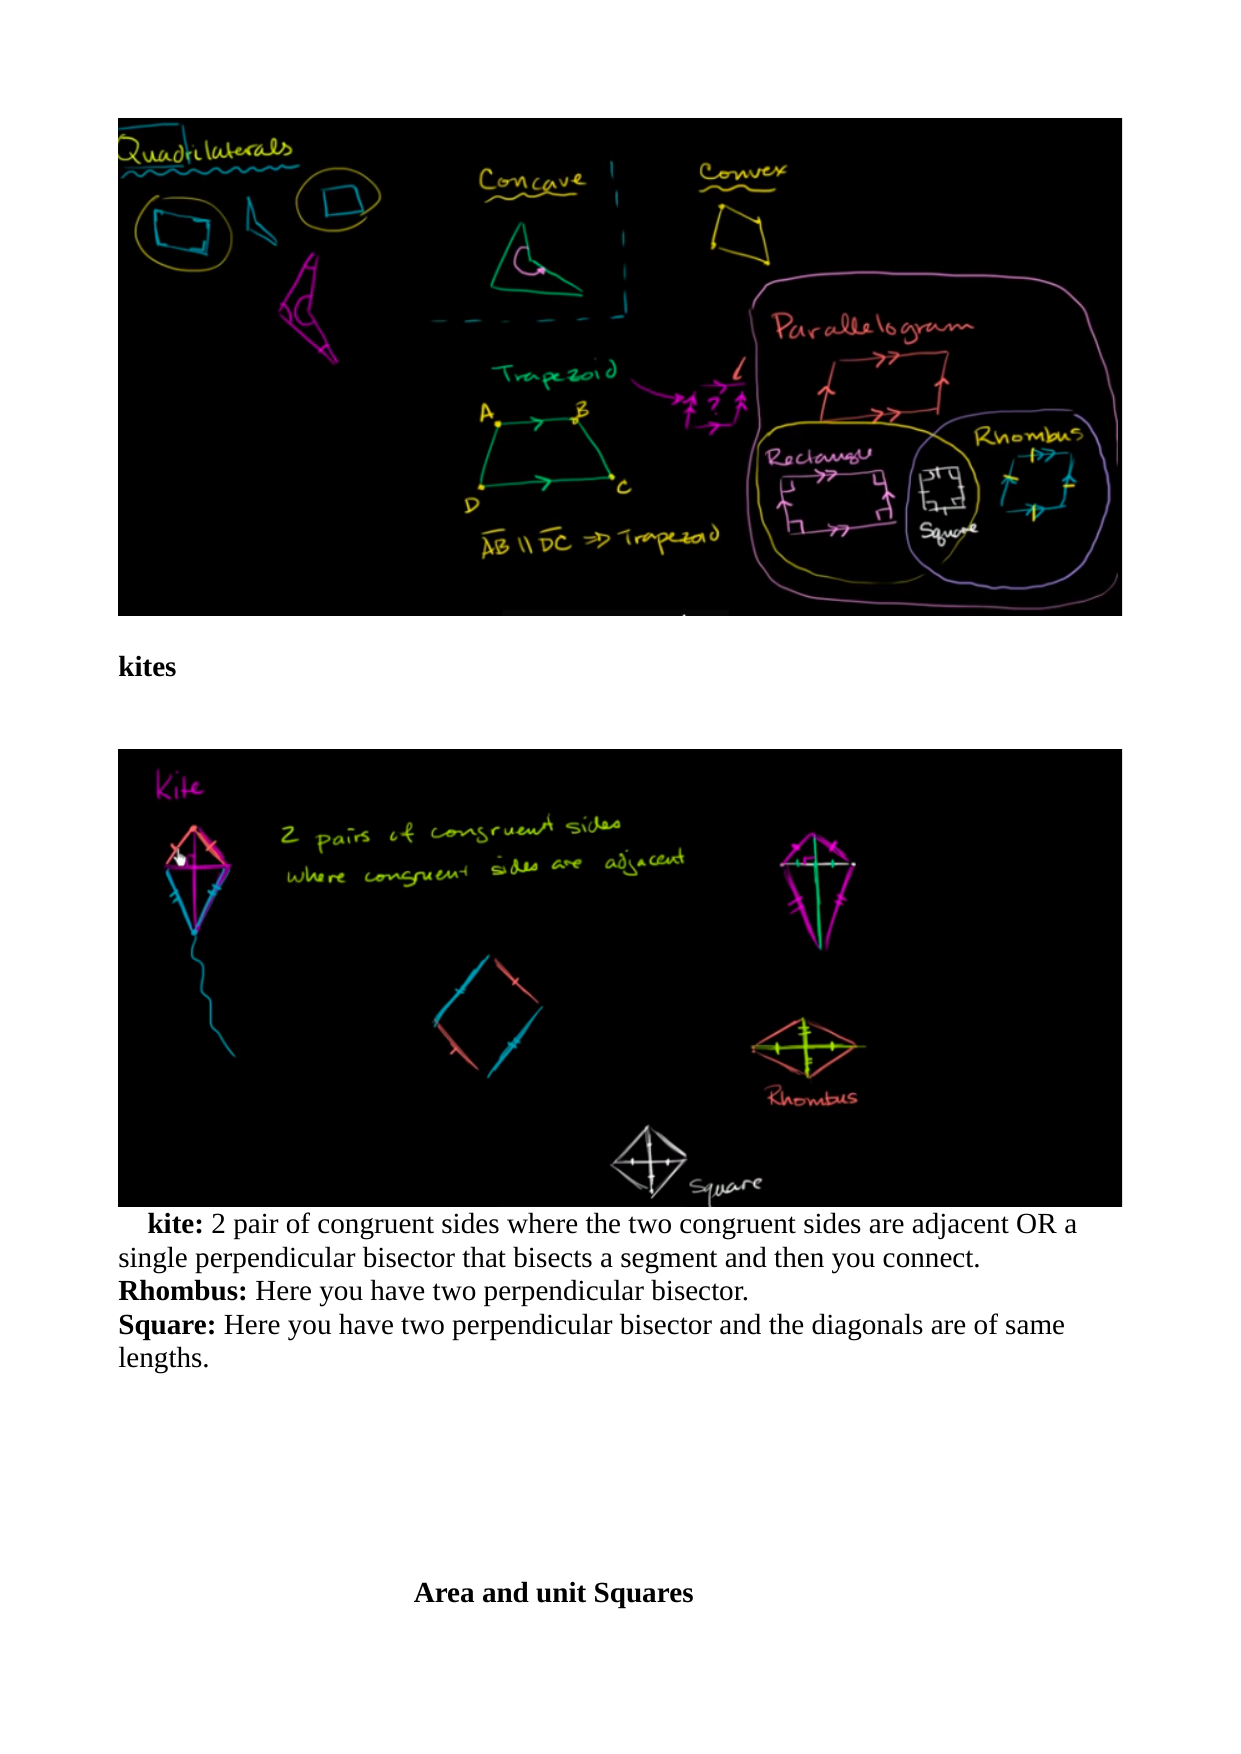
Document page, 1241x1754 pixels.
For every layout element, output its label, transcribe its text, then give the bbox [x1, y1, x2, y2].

text Square: Here you have two perpendicular bisector and the diagonals are of same lengths. [118, 1307, 1122, 1374]
text Area and unit Squares [118, 1575, 1122, 1609]
text kite: 2 pair of congruent sides where the two congruent sides are adjacent OR a single perpendicular bisector that bisects a segment and then you connect. [118, 1207, 1122, 1273]
text kites [118, 649, 1122, 682]
picture [118, 118, 1123, 616]
text Rhombus: Here you have two perpendicular bisector. [118, 1273, 1122, 1307]
picture [118, 749, 1123, 1207]
